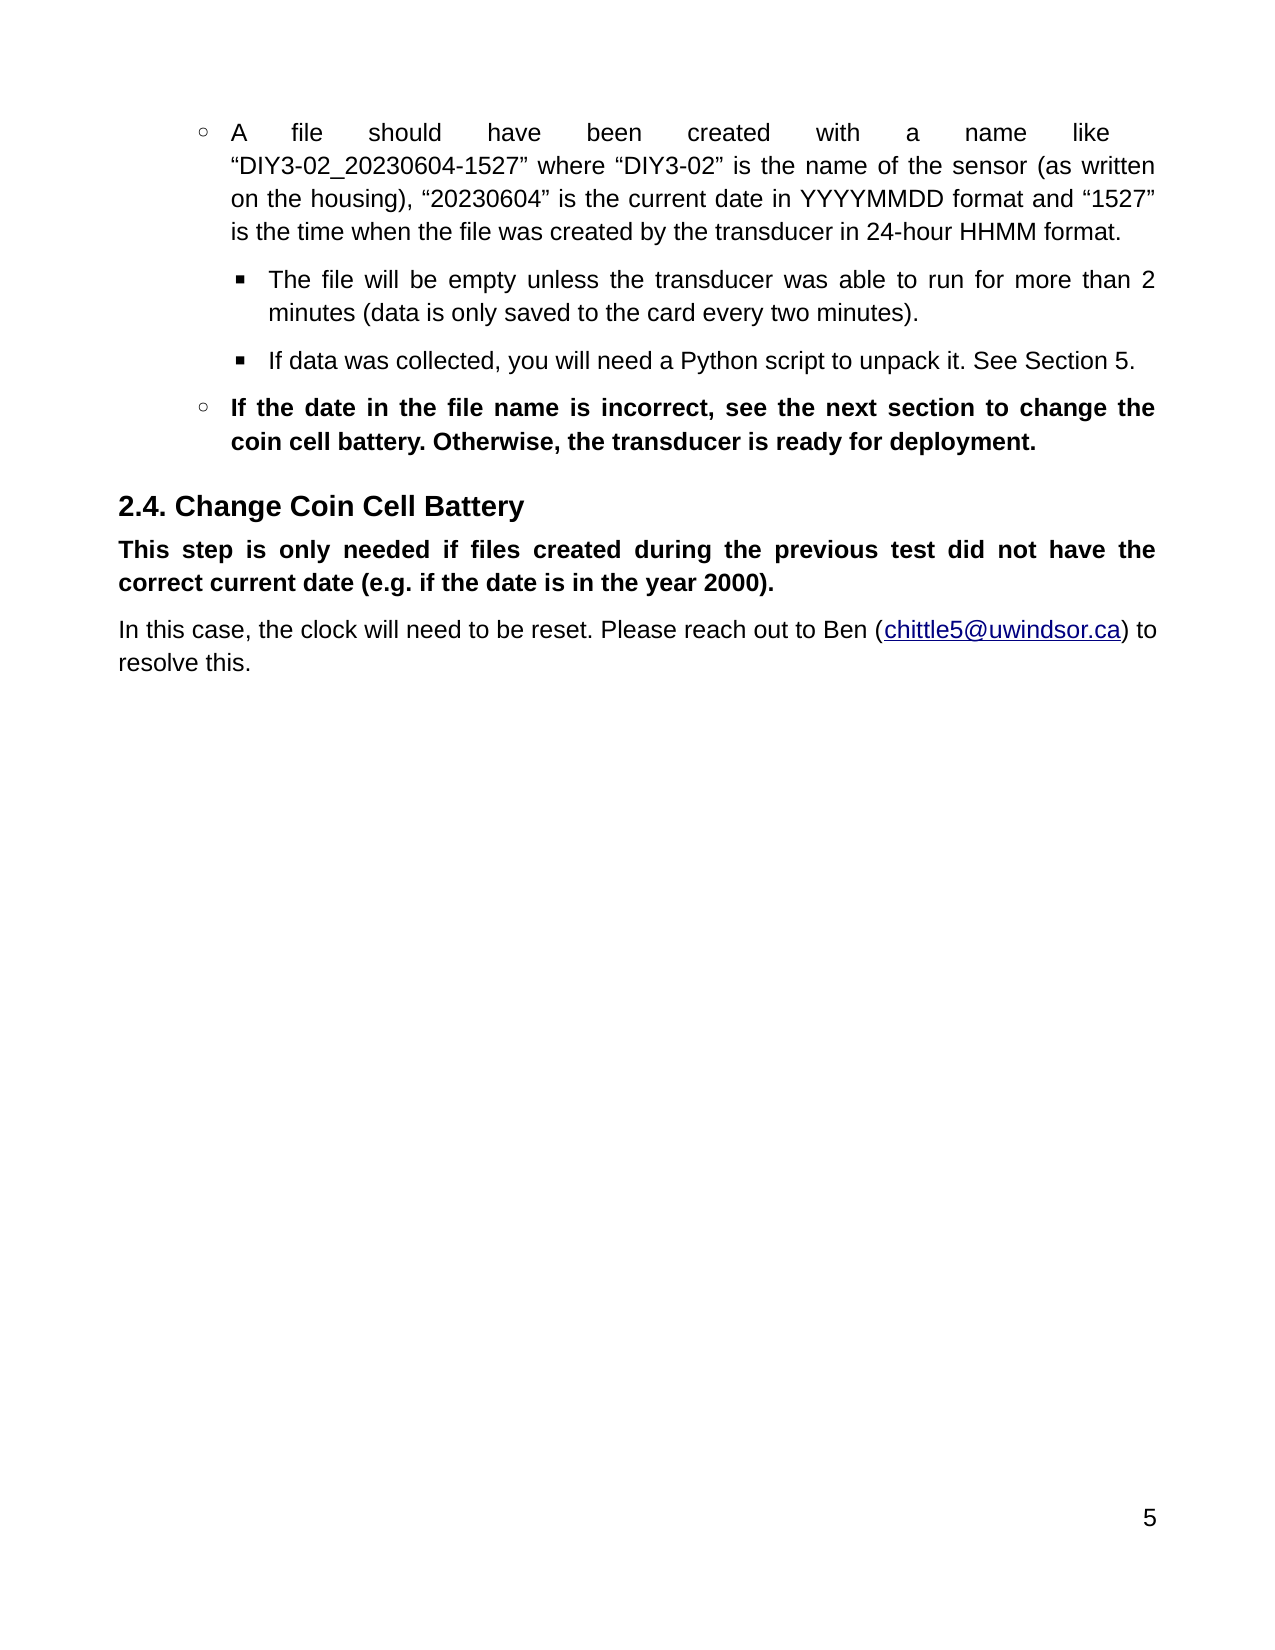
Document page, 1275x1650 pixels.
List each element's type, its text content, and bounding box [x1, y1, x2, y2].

list The file will be empty unless the transducer was able to run for more than 2 minutes (data is only saved to the card every two minutes). [231, 265, 1157, 327]
text In this case, the clock will need to be reset. Please reach out to Ben (chittle5@uwindsor.ca) to resolve this. [118, 615, 1157, 677]
text This step is only needed if files created during the previous test did not have the correct current date (e.g. if the date is in the year 2000). [118, 535, 1157, 596]
list A file should have been created with a name like “DIY3-02_20230604-1527” where “DIY3-02” is the name of the sensor (as written on the housing), “20230604” is the current date in YYYYMMDD format and “1527” is the time when the file was created by the transducer in 24-hour HHMM format. [193, 118, 1157, 246]
list If the date in the file name is incorrect, see the next section to change the coin cell battery. Otherwise, the transducer is ready for deployment. [193, 393, 1157, 455]
subtitle 2.4. Change Coin Cell Battery [118, 489, 1157, 522]
list If data was collected, you will need a Python script to unpack it. See Section 5. [231, 346, 1157, 374]
